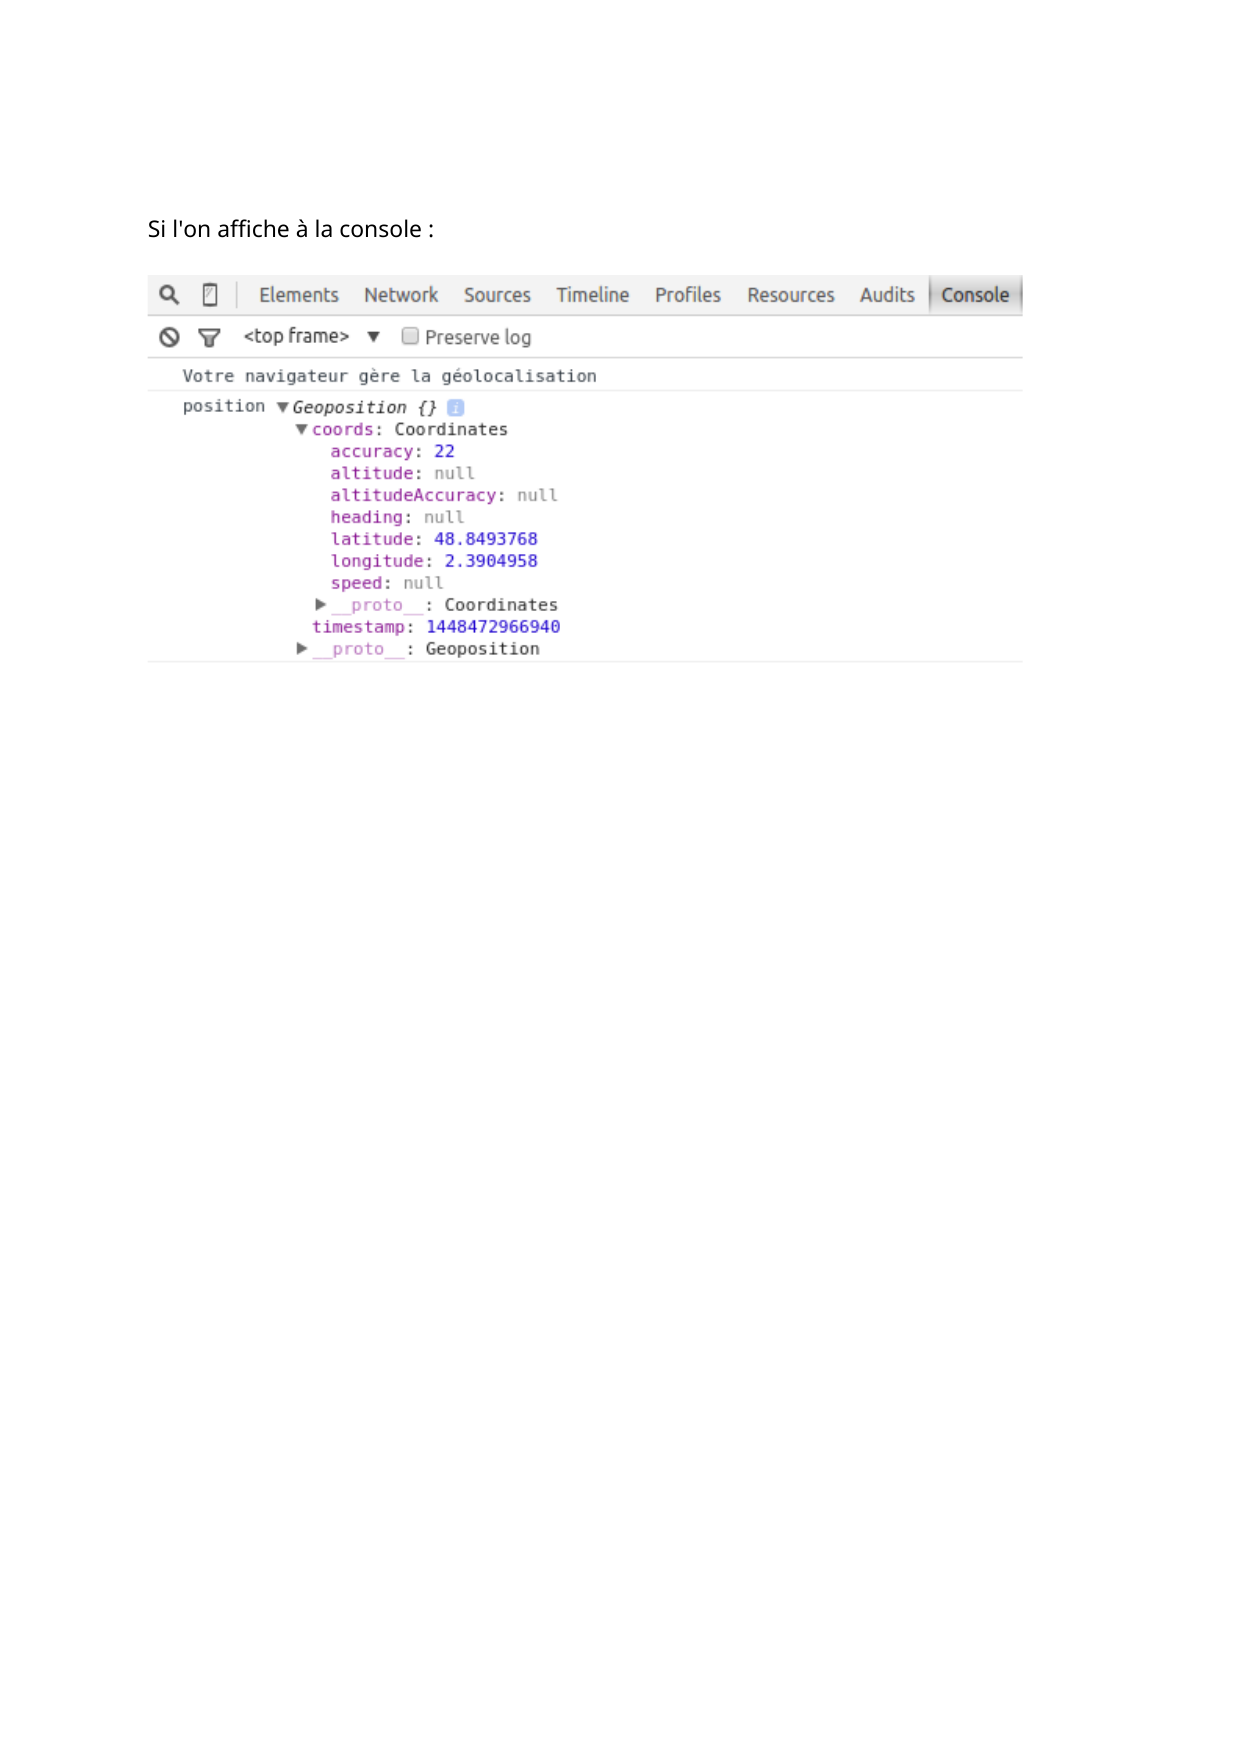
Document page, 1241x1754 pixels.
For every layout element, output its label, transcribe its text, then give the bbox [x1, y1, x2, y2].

text Si l'on affiche à la console : [148, 212, 1092, 244]
picture [147, 275, 1023, 669]
